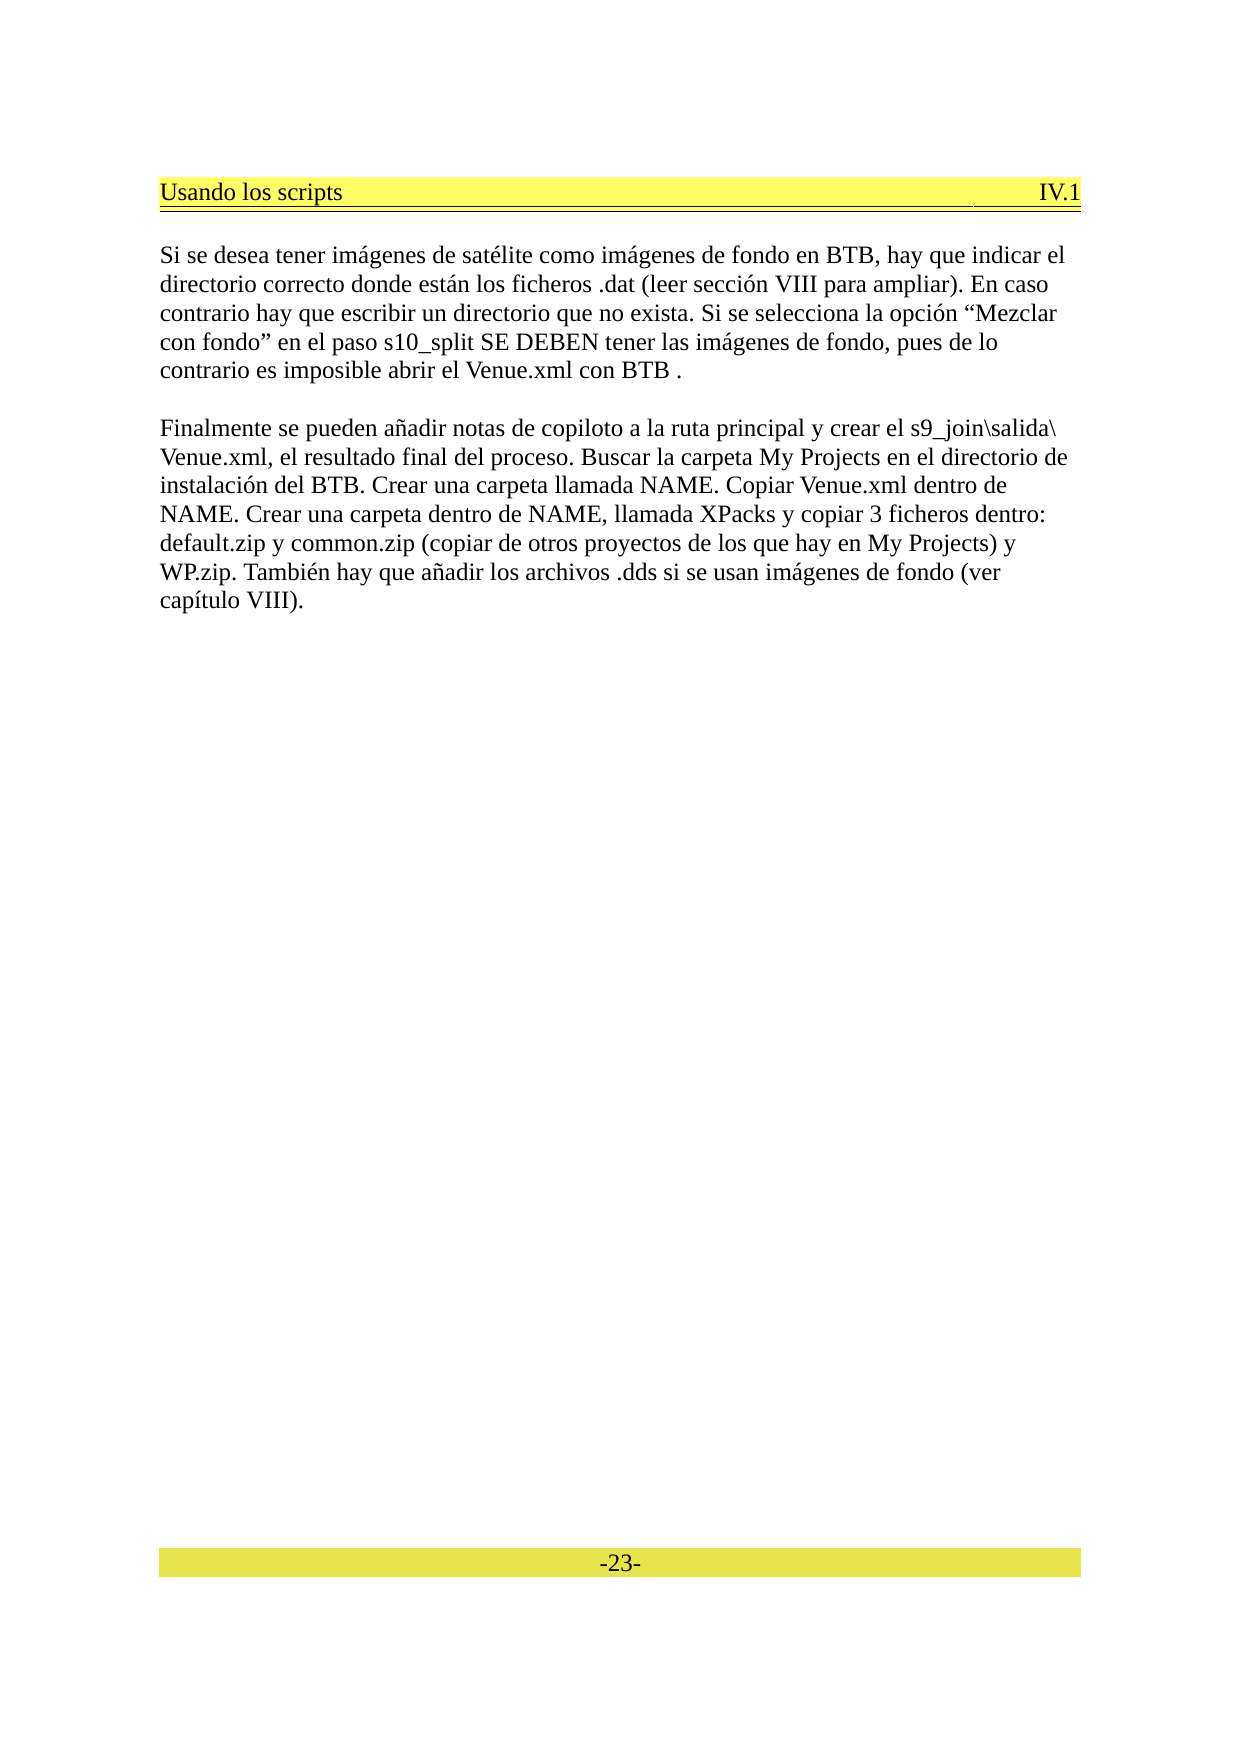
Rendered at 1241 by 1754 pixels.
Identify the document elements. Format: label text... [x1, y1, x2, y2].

text Finalmente se pueden añadir notas de copiloto a la ruta principal y crear el s9_join\salida\Venue.xml, el resultado final del proceso. Buscar la carpeta My Projects en el directorio de instalación del BTB. Crear una carpeta llamada NAME. Copiar Venue.xml dentro de NAME. Crear una carpeta dentro de NAME, llamada XPacks y copiar 3 ficheros dentro: default.zip y common.zip (copiar de otros proyectos de los que hay en My Projects) y WP.zip. También hay que añadir los archivos .dds si se usan imágenes de fondo (ver capítulo VIII). [159, 413, 1081, 614]
text Si se desea tener imágenes de satélite como imágenes de fondo en BTB, hay que indicar el directorio correcto donde están los ficheros .dat (leer sección VIII para ampliar). En caso contrario hay que escribir un directorio que no exista. Si se selecciona la opción “Mezclar con fondo” en el paso s10_split SE DEBEN tener las imágenes de fondo, pues de lo contrario es imposible abrir el Venue.xml con BTB . [159, 240, 1081, 384]
